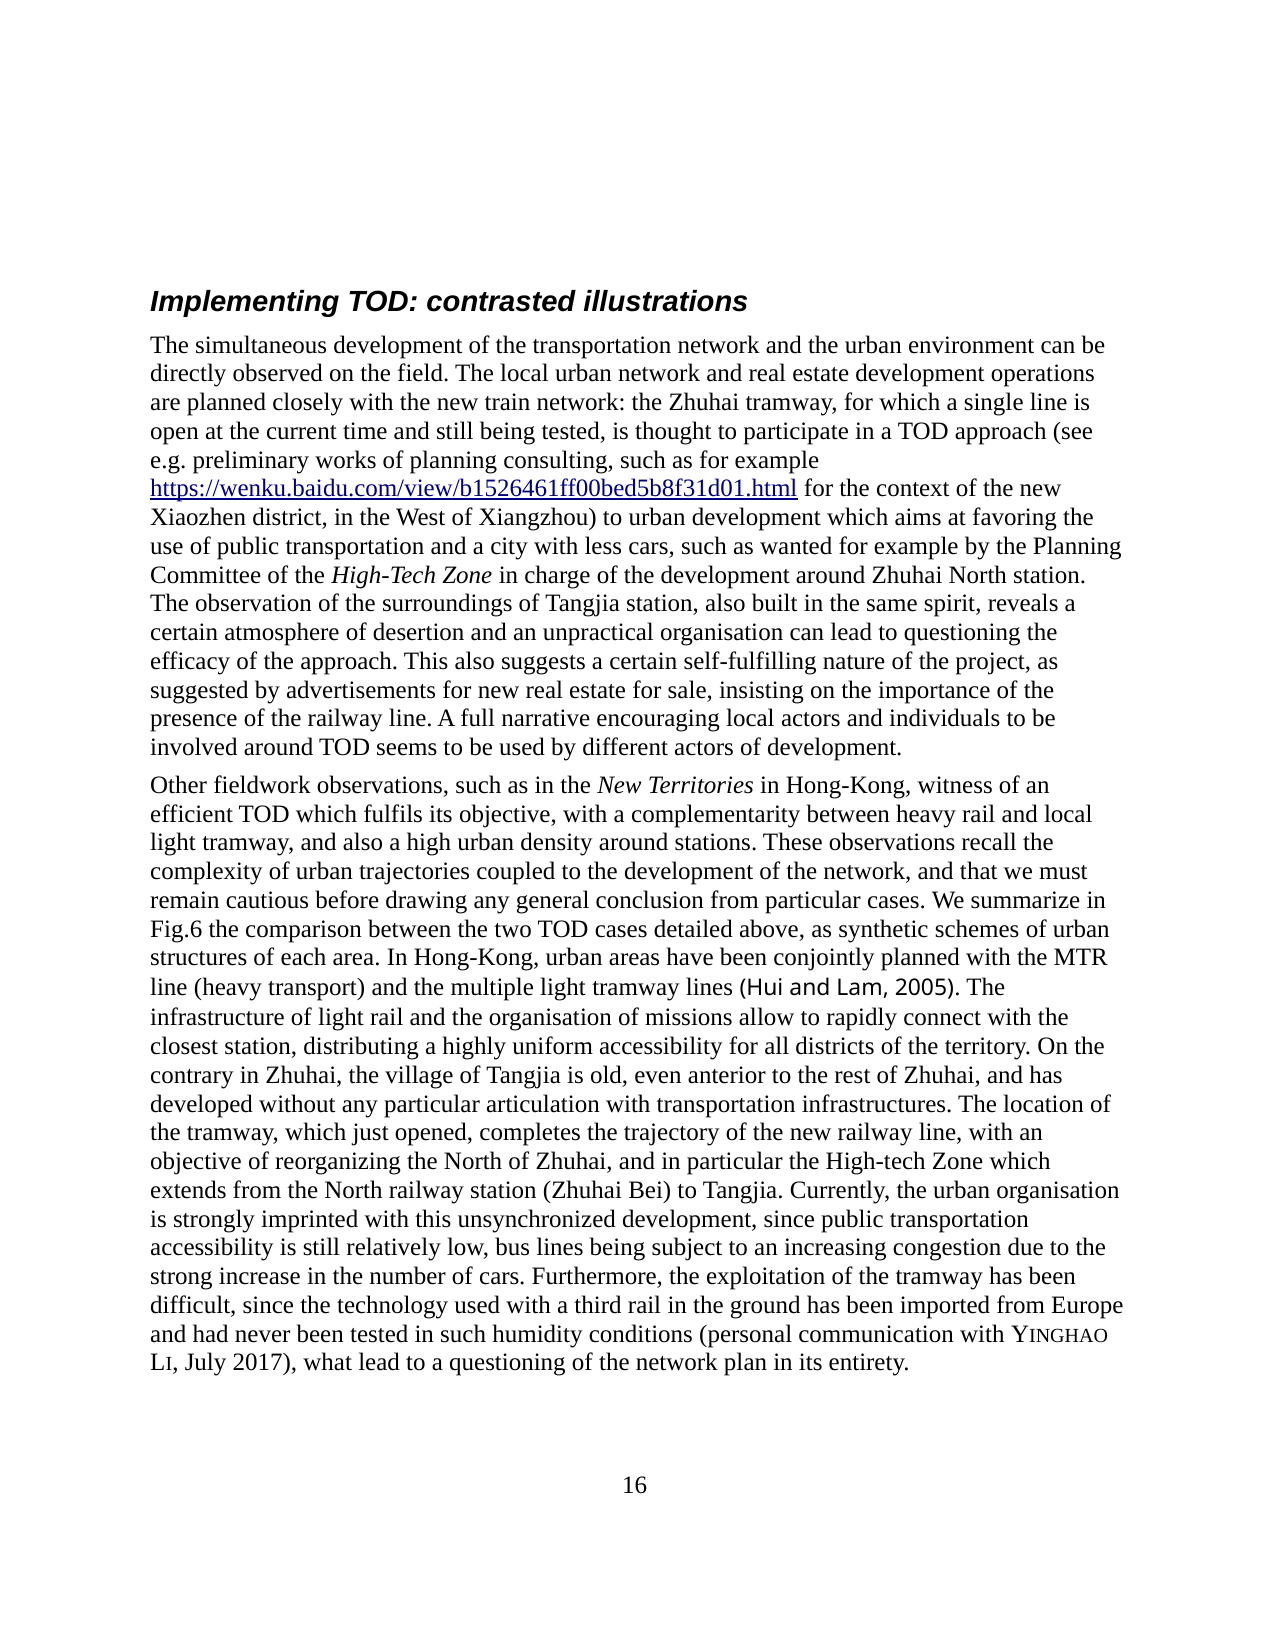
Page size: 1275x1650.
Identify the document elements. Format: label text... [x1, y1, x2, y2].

text The simultaneous development of the transportation network and the urban environment can be directly observed on the field. The local urban network and real estate development operations are planned closely with the new train network: the Zhuhai tramway, for which a single line is open at the current time and still being tested, is thought to participate in a TOD approach (see e.g. preliminary works of planning consulting, such as for example https://wenku.baidu.com/view/b1526461ff00bed5b8f31d01.html for the context of the new Xiaozhen district, in the West of Xiangzhou) to urban development which aims at favoring the use of public transportation and a city with less cars, such as wanted for example by the Planning Committee of the High-Tech Zone in charge of the development around Zhuhai North station. The observation of the surroundings of Tangjia station, also built in the same spirit, reveals a certain atmosphere of desertion and an unpractical organisation can lead to questioning the efficacy of the approach. This also suggests a certain self-fulfilling nature of the project, as suggested by advertisements for new real estate for sale, insisting on the importance of the presence of the railway line. A full narrative encouraging local actors and individuals to be involved around TOD seems to be used by different actors of development. [150, 330, 1125, 761]
subtitle Implementing TOD: contrasted illustrations [150, 284, 1125, 317]
text Other fieldwork observations, such as in the New Territories in Hong-Kong, witness of an efficient TOD which fulfils its objective, with a complementarity between heavy rail and local light tramway, and also a high urban density around stations. These observations recall the complexity of urban trajectories coupled to the development of the network, and that we must remain cautious before drawing any general conclusion from particular cases. We summarize in Fig.6 the comparison between the two TOD cases detailed above, as synthetic schemes of urban structures of each area. In Hong-Kong, urban areas have been conjointly planned with the MTR line (heavy transport) and the multiple light tramway lines (Hui and Lam, 2005). The infrastructure of light rail and the organisation of missions allow to rapidly connect with the closest station, distributing a highly uniform accessibility for all districts of the territory. On the contrary in Zhuhai, the village of Tangjia is old, even anterior to the rest of Zhuhai, and has developed without any particular articulation with transportation infrastructures. The location of the tramway, which just opened, completes the trajectory of the new railway line, with an objective of reorganizing the North of Zhuhai, and in particular the High-tech Zone which extends from the North railway station (Zhuhai Bei) to Tangjia. Currently, the urban organisation is strongly imprinted with this unsynchronized development, since public transportation accessibility is still relatively low, bus lines being subject to an increasing congestion due to the strong increase in the number of cars. Furthermore, the exploitation of the tramway has been difficult, since the technology used with a third rail in the ground has been imported from Europe and had never been tested in such humidity conditions (personal communication with Yinghao Li, July 2017), what lead to a questioning of the network plan in its entirety. [150, 770, 1125, 1376]
